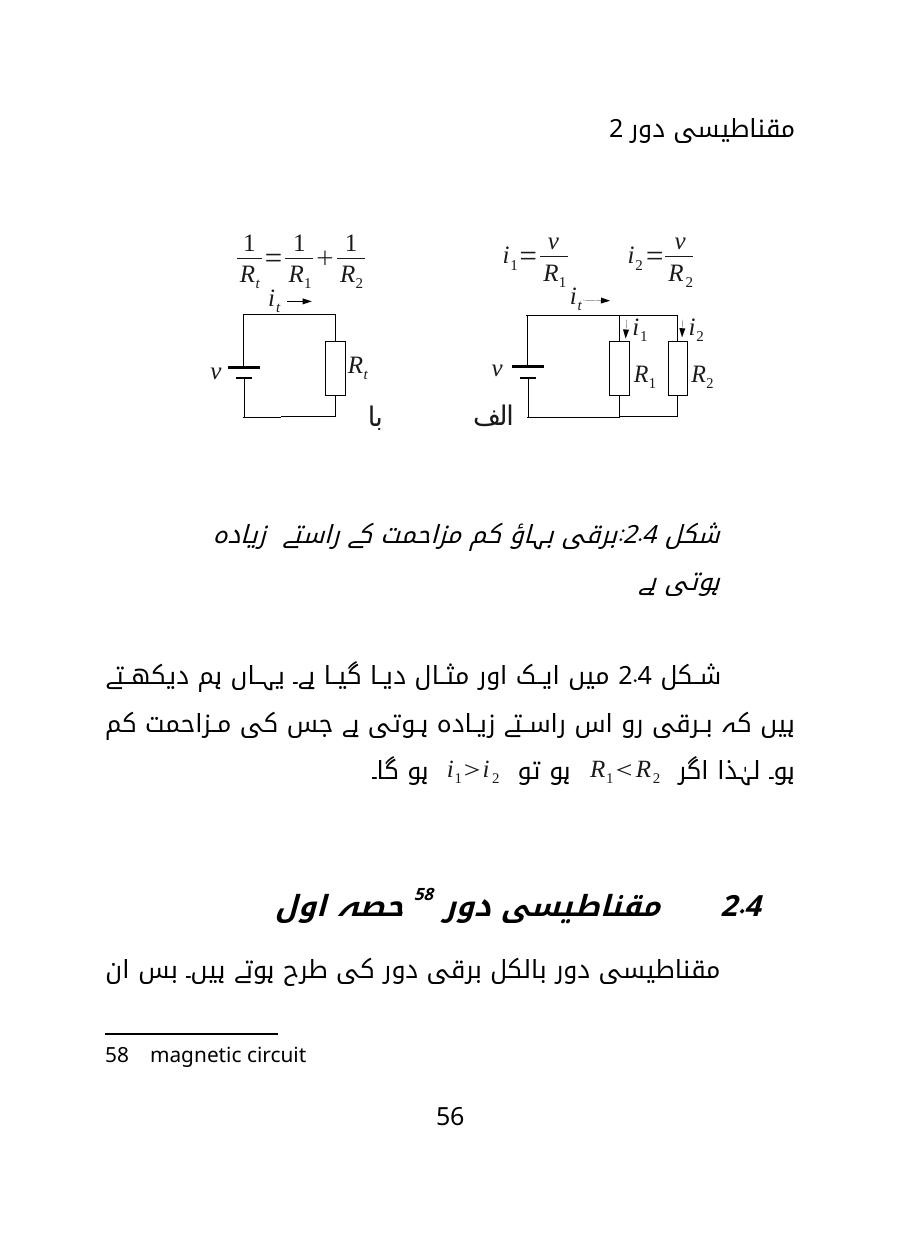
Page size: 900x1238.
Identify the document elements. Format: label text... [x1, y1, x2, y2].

list magnetic circuit [105, 1040, 795, 1068]
text شکل 2.4:برقی بہاؤ کم مزاحمت کے راستے زیادہ ہوتی ہے [179, 195, 719, 606]
text مقناطیسی دور بالکل برقی دور کی طرح ہوتے ہیں۔ بس ان میں برقی دباؤ کی جگہ مقناطیسی دباؤ ، برقی رو کی جگہ مقناطیسی بہاؤ اور مزاحمت کی جگی ہچکچاہٹ ہوتا ہے۔ لہٰذا ہم بالکل ایک برقی دور کی طرح ایک مقناطیسی دور بنا سکتے ہیں۔ ایسا ہی ایک دور شکل 2.5 حصہ الف میں دکھایا گیا ہے۔ [105, 947, 795, 994]
subtitle مقناطیسی دور حصہ اول [105, 879, 720, 934]
text شکل 2.4 میں ایک اور مثال دیا گیا ہے۔ یہاں ہم دیکھتے ہیں کہ برقی رو اس راستے زیادہ ہوتی ہے جس کی مزاحمت کم ہو۔ لہٰذا اگرہو توہو گا۔ [105, 652, 795, 795]
